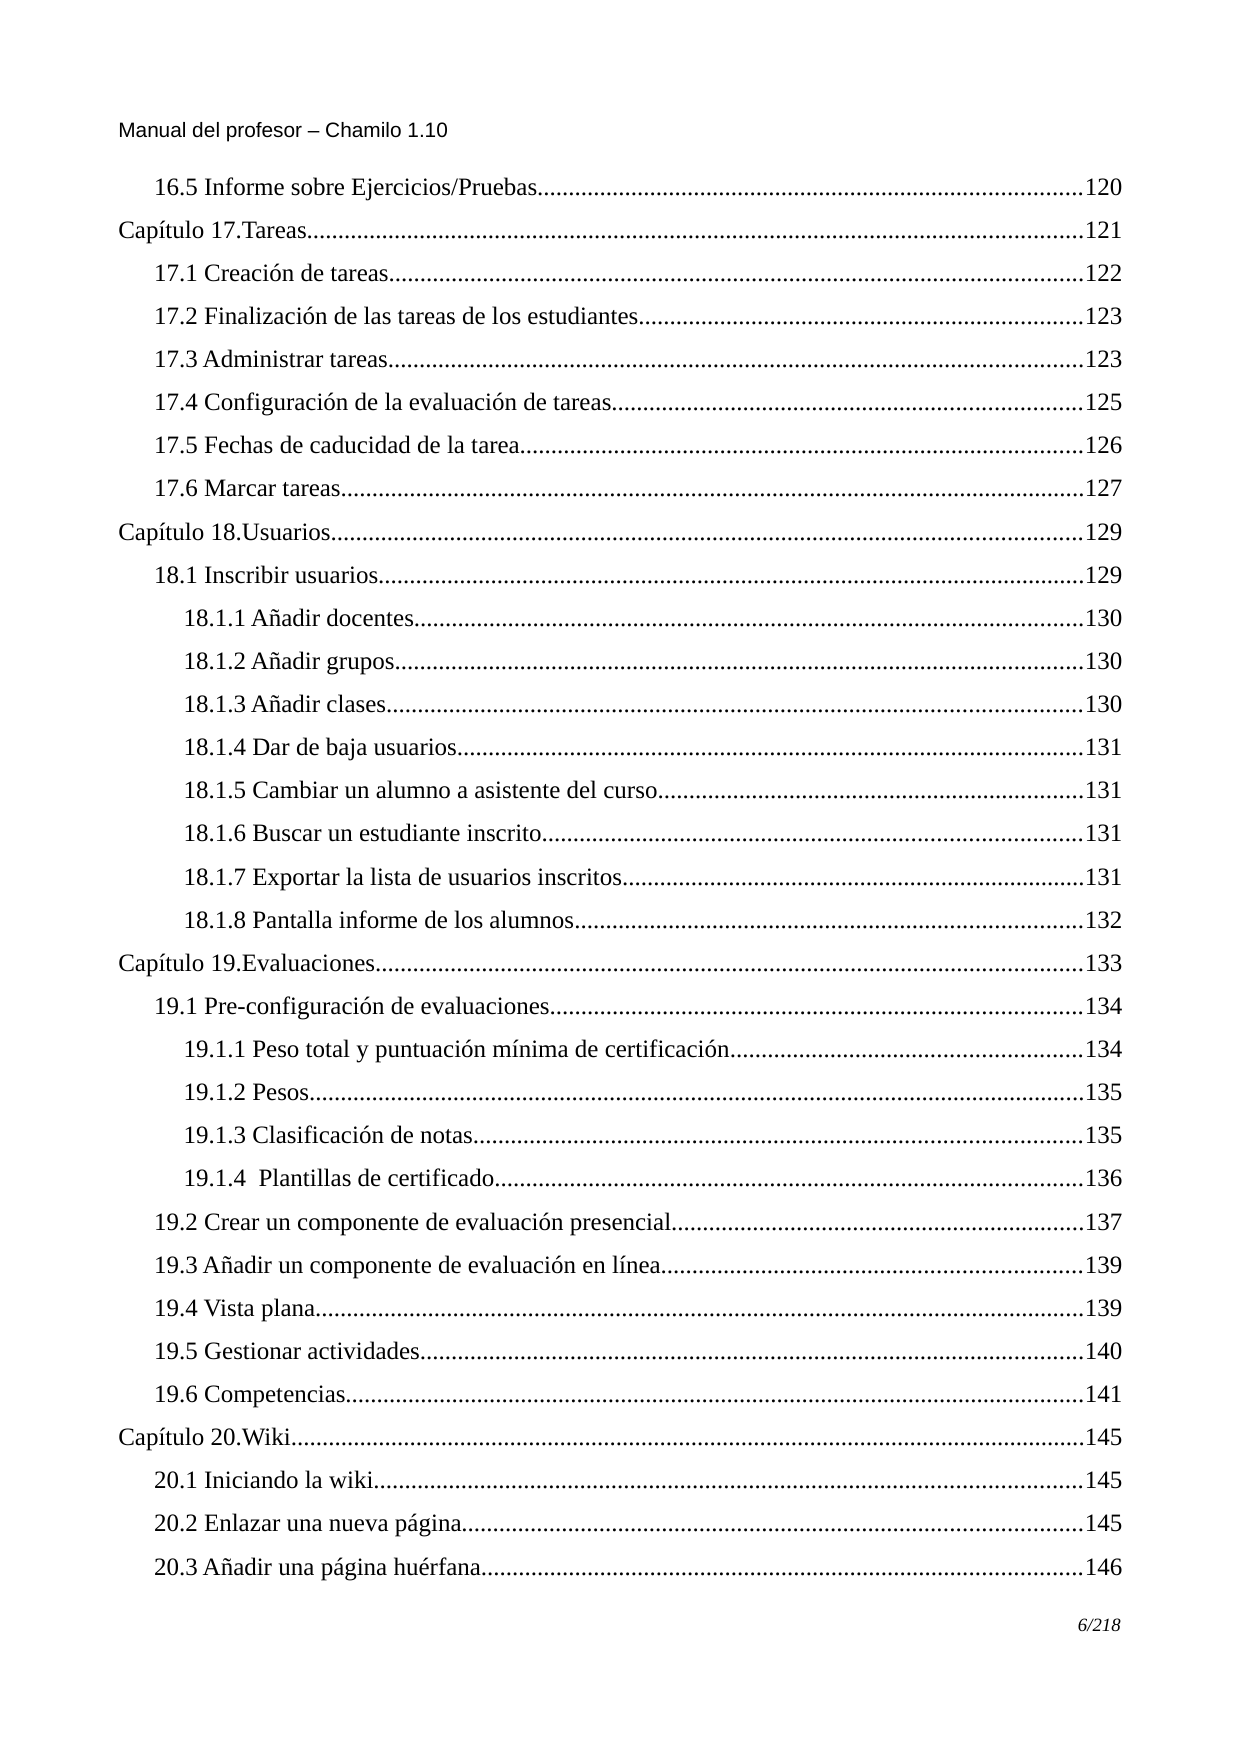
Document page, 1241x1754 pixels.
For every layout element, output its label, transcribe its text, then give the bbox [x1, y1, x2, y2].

text 17.6 Marcar tareas 127 [148, 473, 1122, 502]
text 18.1.4 Dar de baja usuarios 131 [177, 732, 1122, 761]
text 19.2 Crear un componente de evaluación presencial 137 [148, 1207, 1122, 1235]
text 19.1.1 Peso total y puntuación mínima de certificación 134 [177, 1034, 1122, 1063]
text 18.1.3 Añadir clases 130 [177, 689, 1122, 718]
text 18.1.7 Exportar la lista de usuarios inscritos 131 [177, 862, 1122, 890]
text 18.1.1 Añadir docentes 130 [177, 603, 1122, 632]
text Capítulo 18.Usuarios 129 [118, 517, 1122, 545]
text 17.3 Administrar tareas 123 [148, 344, 1122, 373]
text 19.5 Gestionar actividades 140 [148, 1336, 1122, 1365]
text 18.1.6 Buscar un estudiante inscrito 131 [177, 818, 1122, 847]
text Capítulo 20.Wiki 145 [118, 1422, 1122, 1451]
text 18.1.5 Cambiar un alumno a asistente del curso 131 [177, 775, 1122, 804]
text 19.6 Competencias 141 [148, 1379, 1122, 1408]
text 19.1 Pre-configuración de evaluaciones 134 [148, 991, 1122, 1020]
text 19.1.2 Pesos 135 [177, 1077, 1122, 1106]
text 19.4 Vista plana 139 [148, 1293, 1122, 1322]
text 20.3 Añadir una página huérfana 146 [148, 1552, 1122, 1580]
text 18.1.2 Añadir grupos 130 [177, 646, 1122, 675]
text 19.1.3 Clasificación de notas 135 [177, 1120, 1122, 1149]
text 17.1 Creación de tareas 122 [148, 258, 1122, 287]
text Capítulo 17.Tareas 121 [118, 215, 1122, 243]
text 17.4 Configuración de la evaluación de tareas 125 [148, 387, 1122, 416]
text 19.1.4 Plantillas de certificado 136 [177, 1163, 1122, 1192]
text 16.5 Informe sobre Ejercicios/Pruebas 120 [148, 172, 1122, 200]
text 20.1 Iniciando la wiki 145 [148, 1465, 1122, 1494]
text Capítulo 19.Evaluaciones 133 [118, 948, 1122, 977]
text 18.1.8 Pantalla informe de los alumnos 132 [177, 905, 1122, 933]
text 19.3 Añadir un componente de evaluación en línea 139 [148, 1250, 1122, 1278]
text 17.5 Fechas de caducidad de la tarea 126 [148, 430, 1122, 459]
text 17.2 Finalización de las tareas de los estudiantes 123 [148, 301, 1122, 330]
text 20.2 Enlazar una nueva página 145 [148, 1508, 1122, 1537]
text 18.1 Inscribir usuarios 129 [148, 560, 1122, 588]
